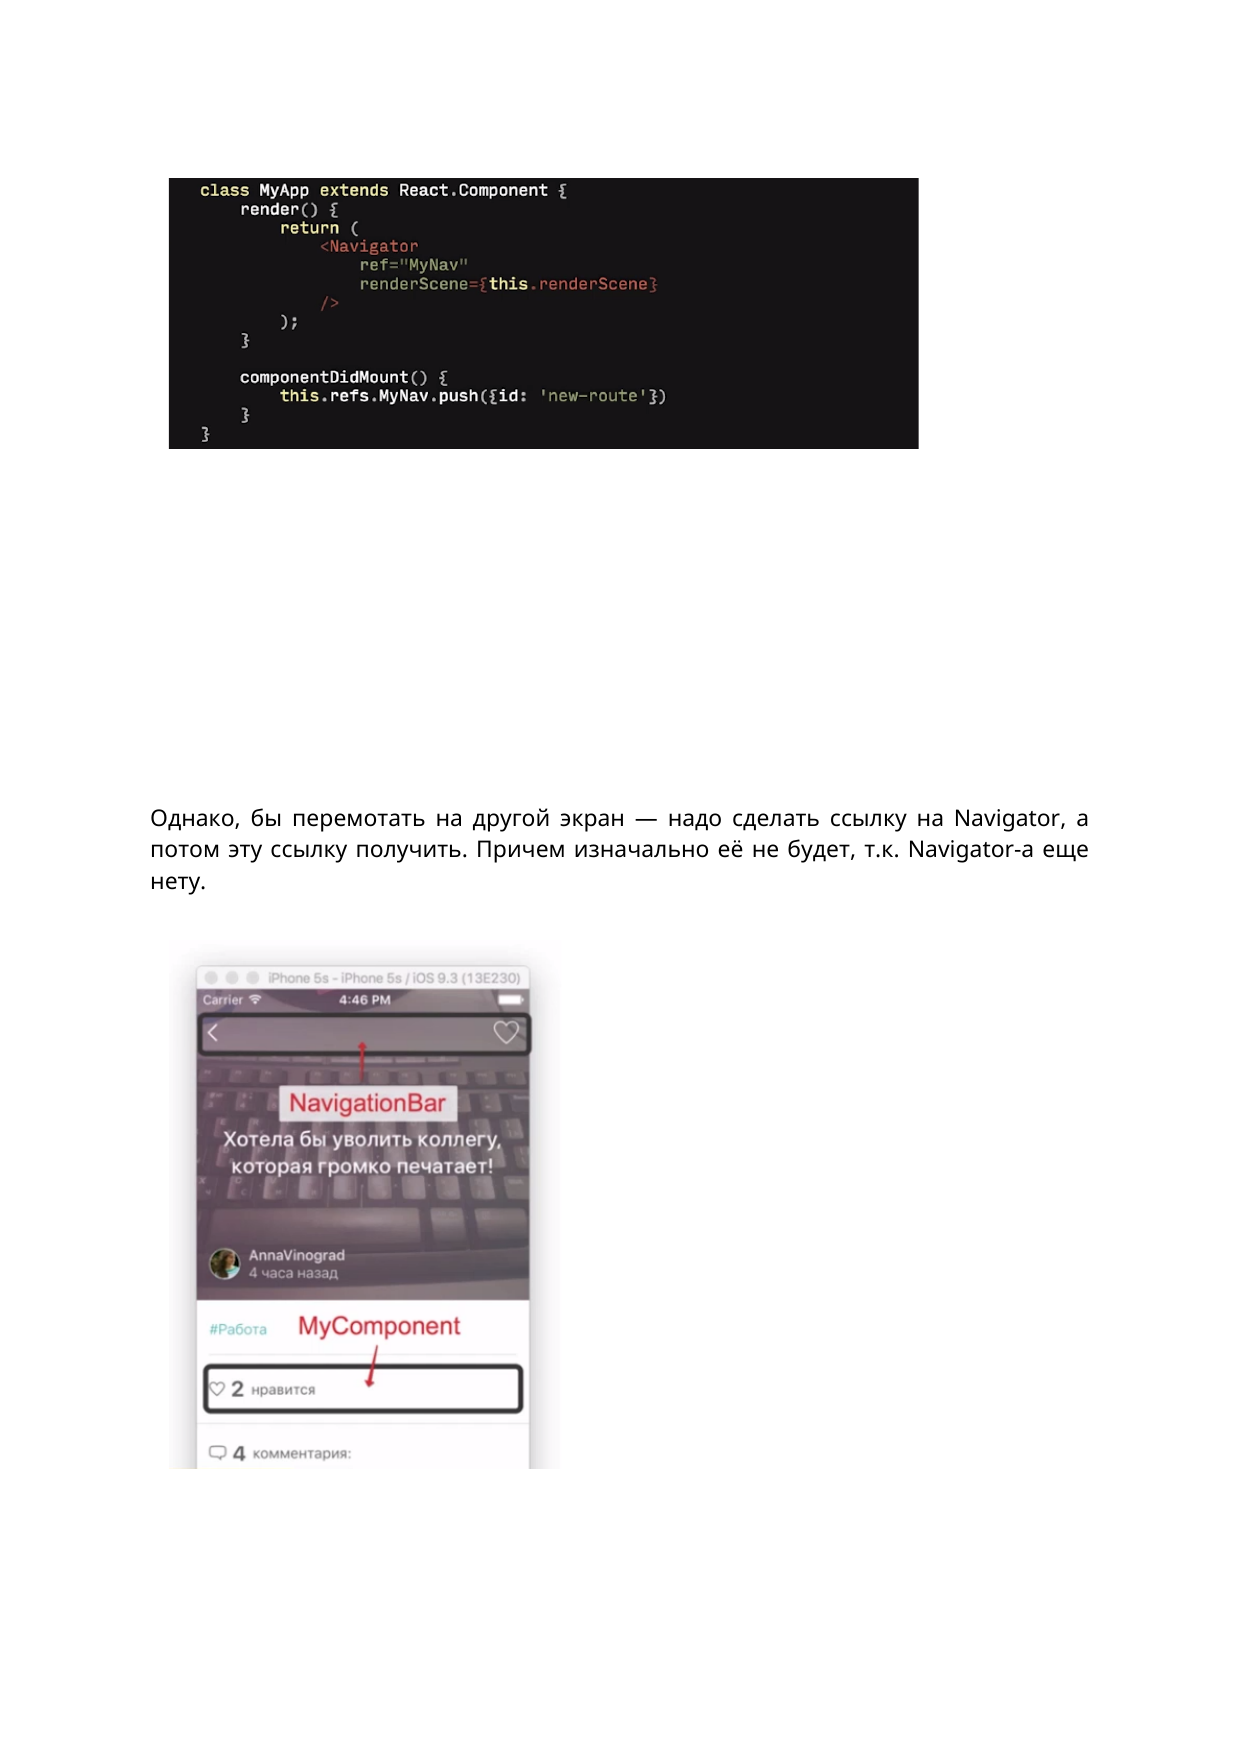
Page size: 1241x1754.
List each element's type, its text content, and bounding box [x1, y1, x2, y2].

picture [168, 940, 562, 1469]
picture [168, 178, 919, 449]
text Однако, бы перемотать на другой экран — надо сделать ссылку на Navigator, а потом эту ссылку получить. Причем изначально её не будет, т.к. Navigator-а еще нету. [150, 802, 1090, 896]
